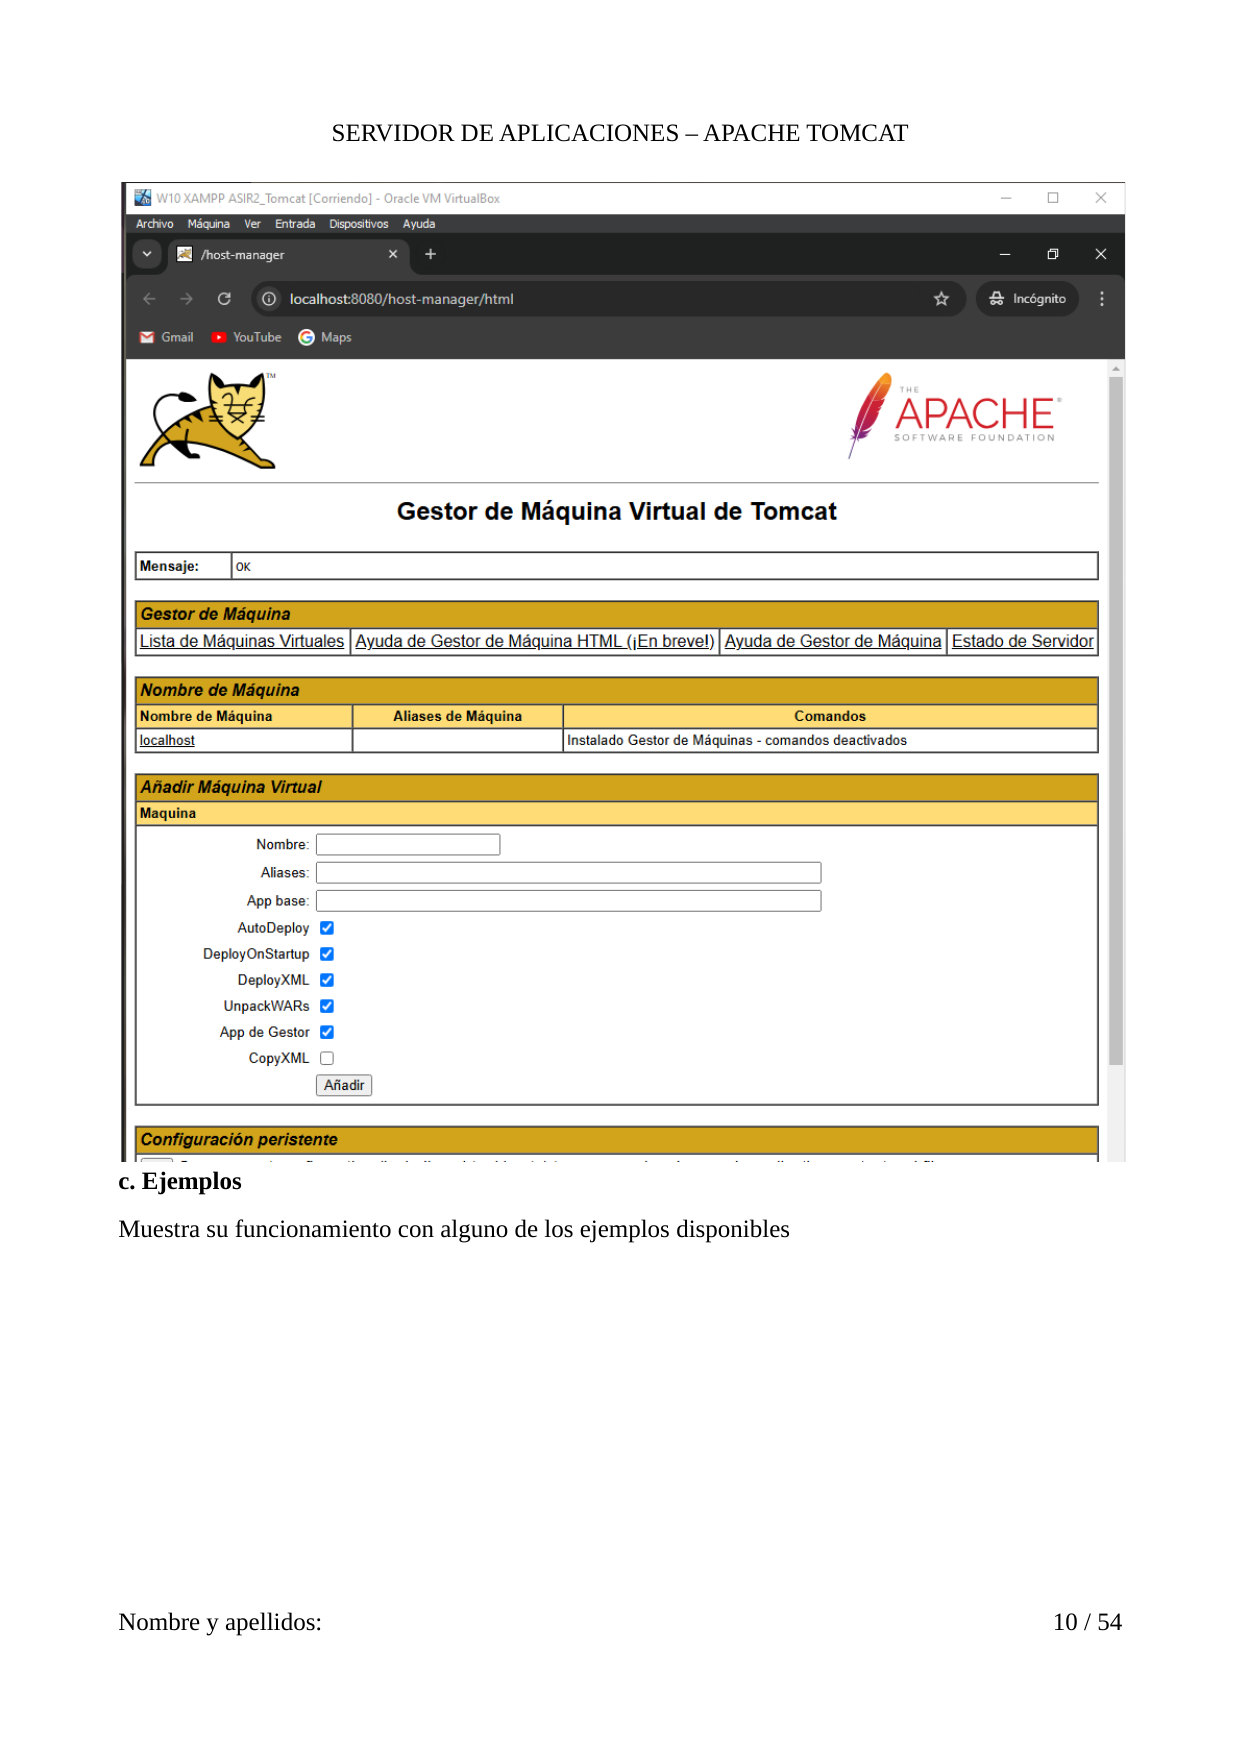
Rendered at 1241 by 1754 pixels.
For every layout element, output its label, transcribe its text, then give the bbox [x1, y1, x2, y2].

picture [121, 182, 1126, 1162]
text c. Ejemplos [118, 780, 1122, 1195]
text Muestra su funcionamiento con alguno de los ejemplos disponibles [118, 1214, 1122, 1242]
